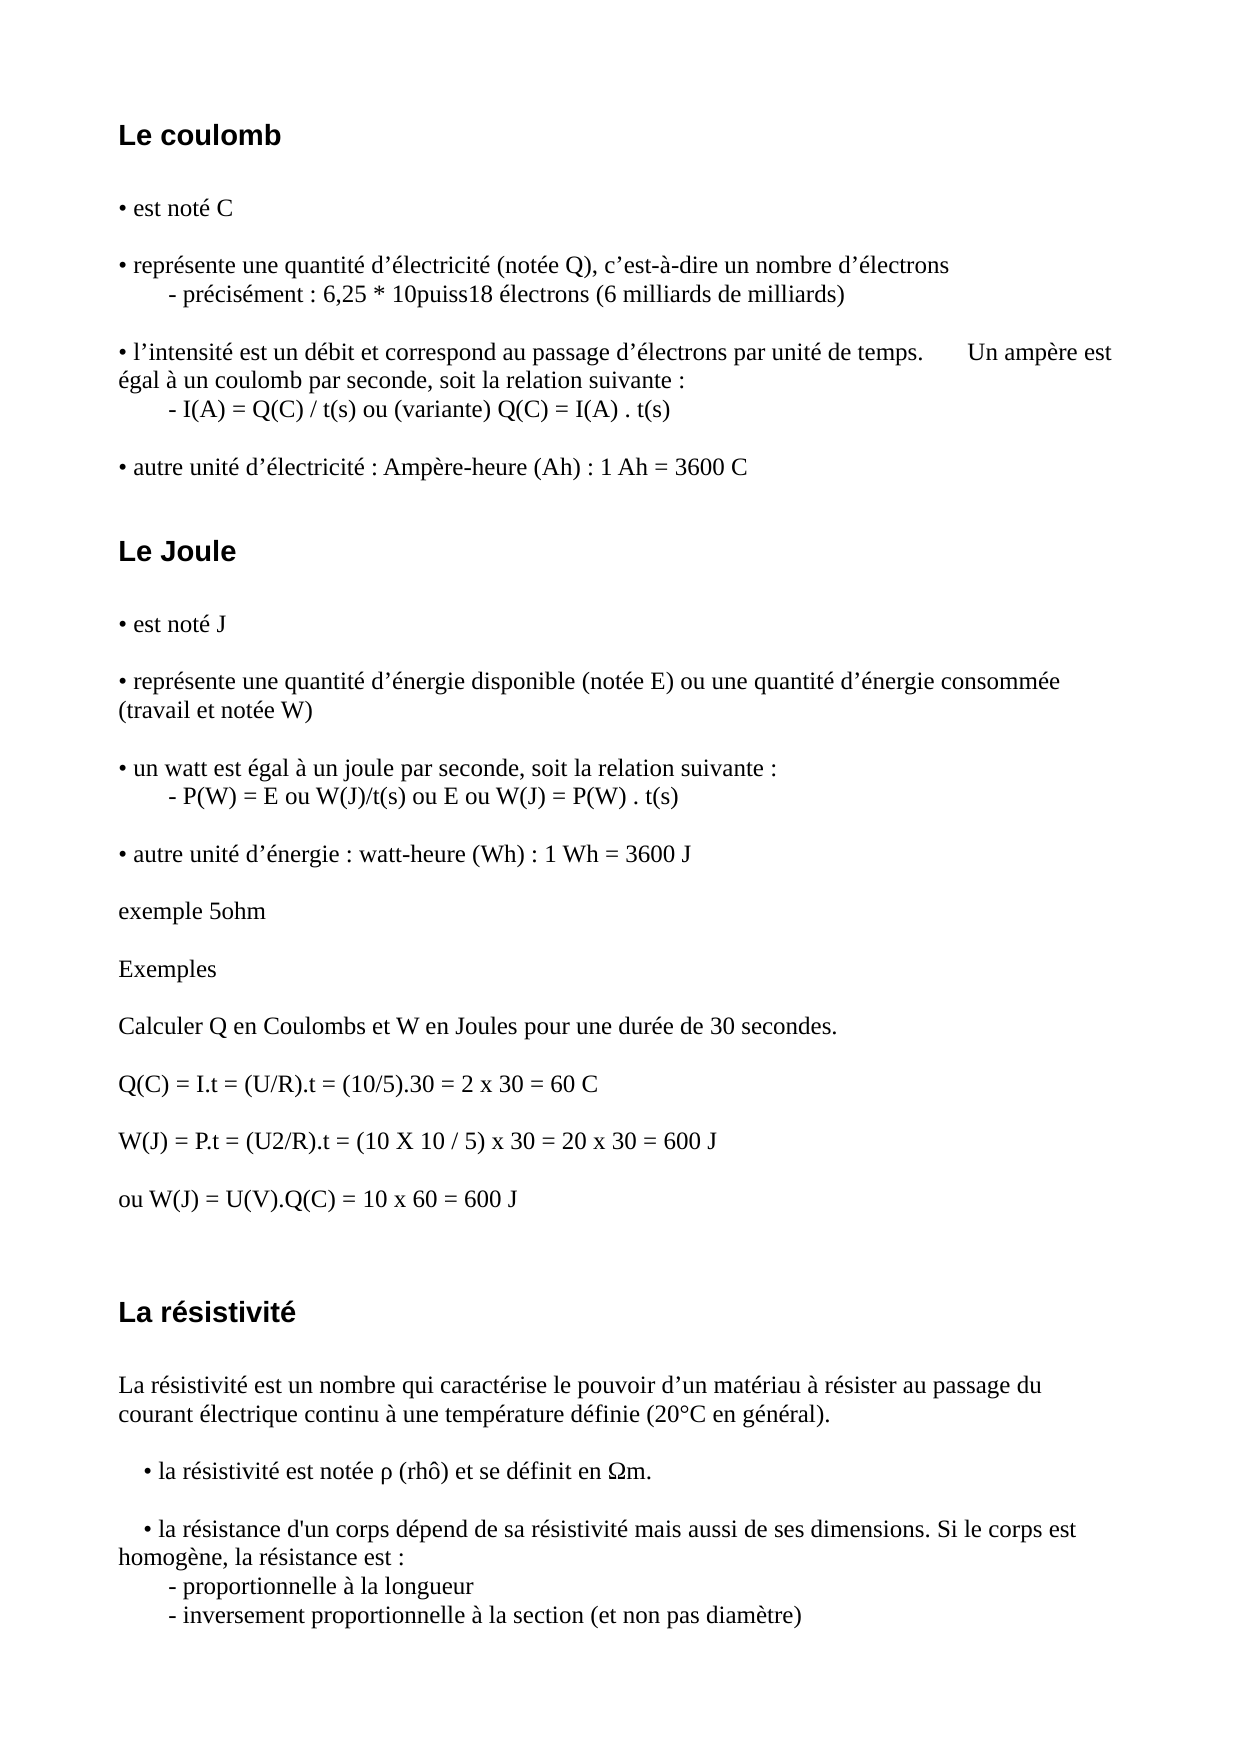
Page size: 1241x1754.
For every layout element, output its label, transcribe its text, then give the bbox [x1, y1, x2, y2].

subtitle La résistivité [118, 1295, 1122, 1329]
text • représente une quantité d’énergie disponible (notée E) ou une quantité d’énergie consommée (travail et notée W) [118, 666, 1122, 724]
text - précisément : 6,25 * 10puiss18 électrons (6 milliards de milliards) [118, 279, 1122, 308]
text • un watt est égal à un joule par seconde, soit la relation suivante : [118, 753, 1122, 781]
text • est noté J [118, 609, 1122, 638]
text Q(C) = I.t = (U/R).t = (10/5).30 = 2 x 30 = 60 C [118, 1069, 1122, 1098]
text exemple 5ohm [118, 896, 1122, 925]
text - P(W) = E ou W(J)/t(s) ou E ou W(J) = P(W) . t(s) [118, 781, 1122, 810]
text - I(A) = Q(C) / t(s) ou (variante) Q(C) = I(A) . t(s) [118, 394, 1122, 423]
text ou W(J) = U(V).Q(C) = 10 x 60 = 600 J [118, 1184, 1122, 1213]
text • autre unité d’énergie : watt-heure (Wh) : 1 Wh = 3600 J [118, 839, 1122, 868]
text • représente une quantité d’électricité (notée Q), c’est-à-dire un nombre d’électrons [118, 250, 1122, 279]
subtitle Le coulomb [118, 118, 1122, 152]
text • la résistivité est notée ρ (rhô) et se définit en Ωm. [118, 1456, 1122, 1485]
text La résistivité est un nombre qui caractérise le pouvoir d’un matériau à résister au passage du courant électrique continu à une température définie (20°C en général). [118, 1370, 1122, 1427]
text W(J) = P.t = (U2/R).t = (10 X 10 / 5) x 30 = 20 x 30 = 600 J [118, 1126, 1122, 1155]
text - inversement proportionnelle à la section (et non pas diamètre) [118, 1600, 1122, 1629]
text Calculer Q en Coulombs et W en Joules pour une durée de 30 secondes. [118, 1011, 1122, 1040]
subtitle Le Joule [118, 534, 1122, 568]
text - proportionnelle à la longueur [118, 1571, 1122, 1600]
text Exemples [118, 954, 1122, 983]
text • est noté C [118, 193, 1122, 222]
text • autre unité d’électricité : Ampère-heure (Ah) : 1 Ah = 3600 C [118, 452, 1122, 480]
text • la résistance d'un corps dépend de sa résistivité mais aussi de ses dimensions. Si le corps est homogène, la résistance est : [118, 1514, 1122, 1571]
text • l’intensité est un débit et correspond au passage d’électrons par unité de temps. Un ampère est égal à un coulomb par seconde, soit la relation suivante : [118, 337, 1122, 394]
